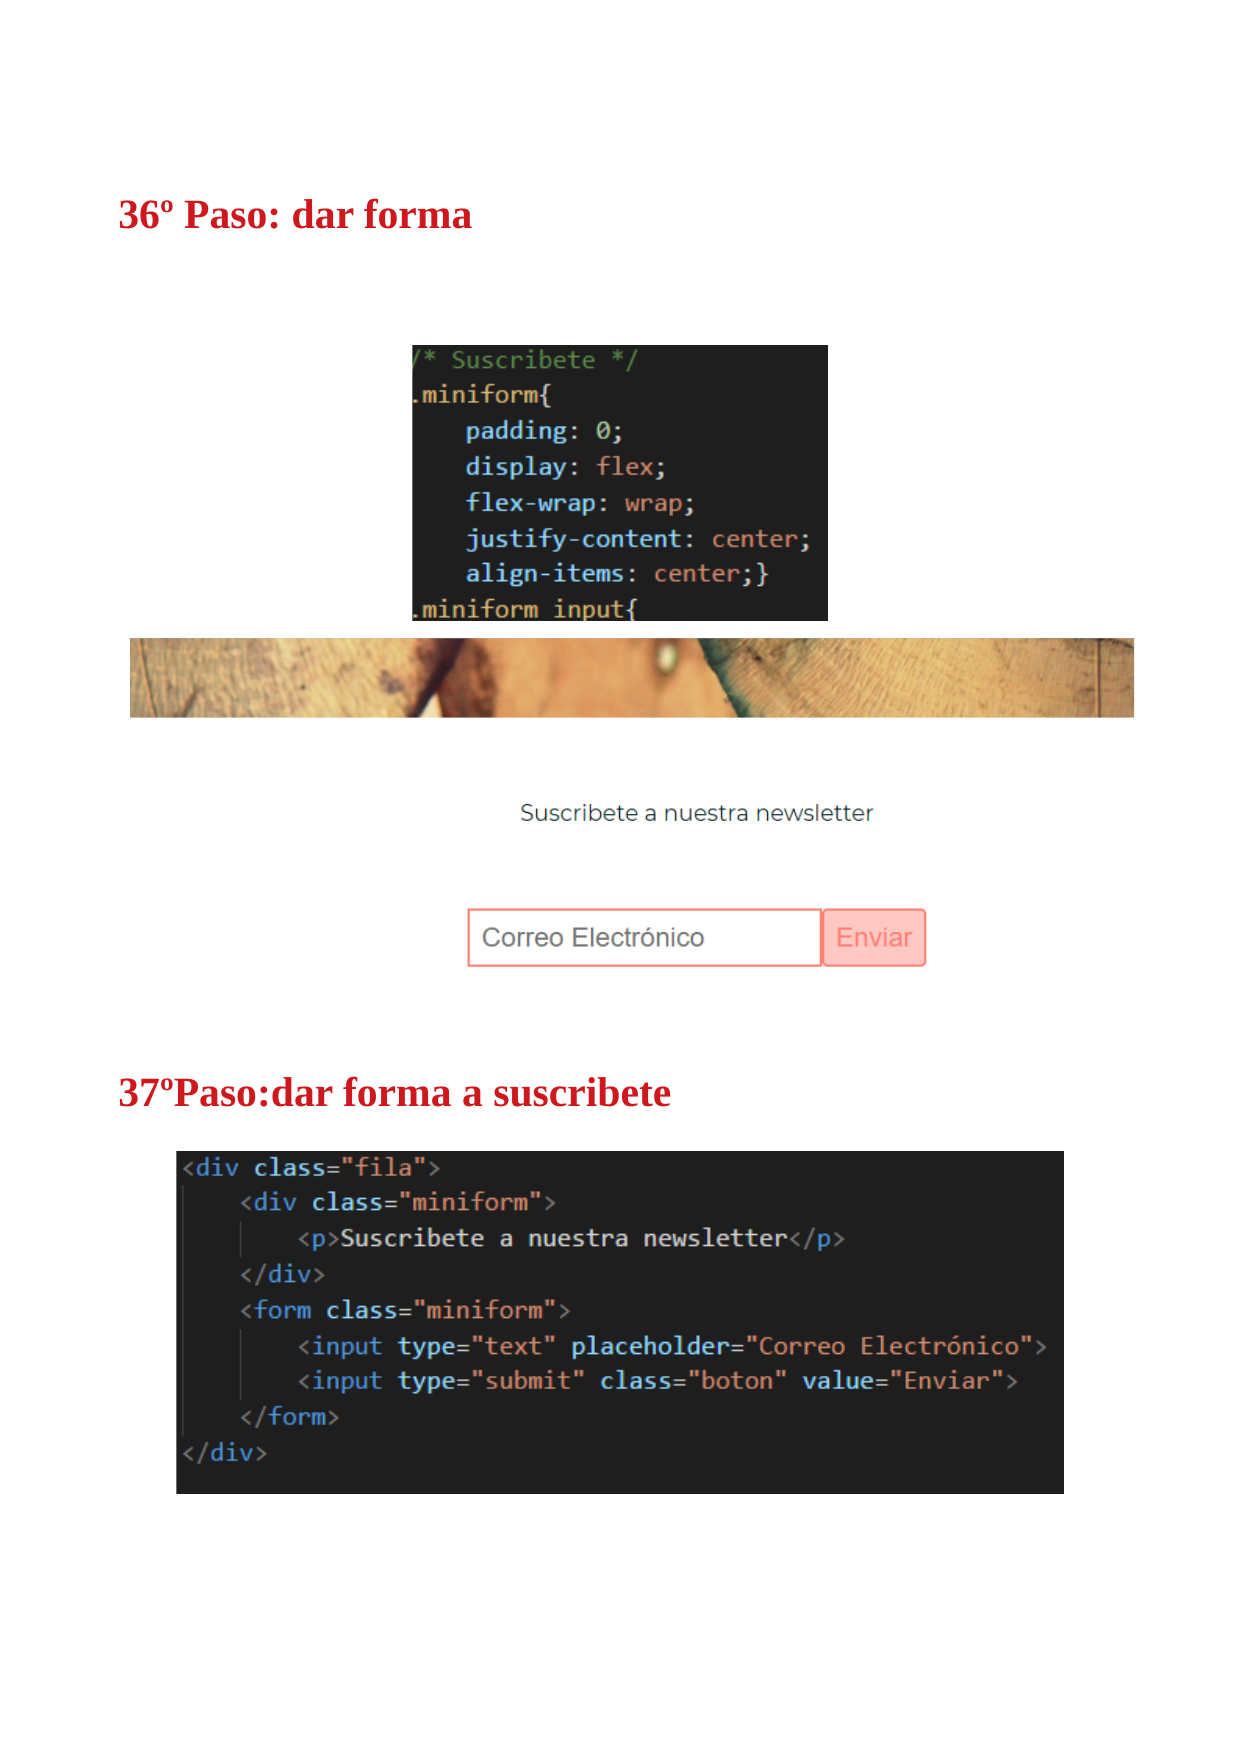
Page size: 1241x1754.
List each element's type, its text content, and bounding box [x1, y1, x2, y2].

text 37ºPaso:dar forma a suscribete [118, 1068, 1122, 1116]
picture [176, 1151, 1064, 1494]
picture [130, 638, 1135, 996]
text 36º Paso: dar forma [118, 190, 1122, 238]
picture [412, 345, 828, 621]
